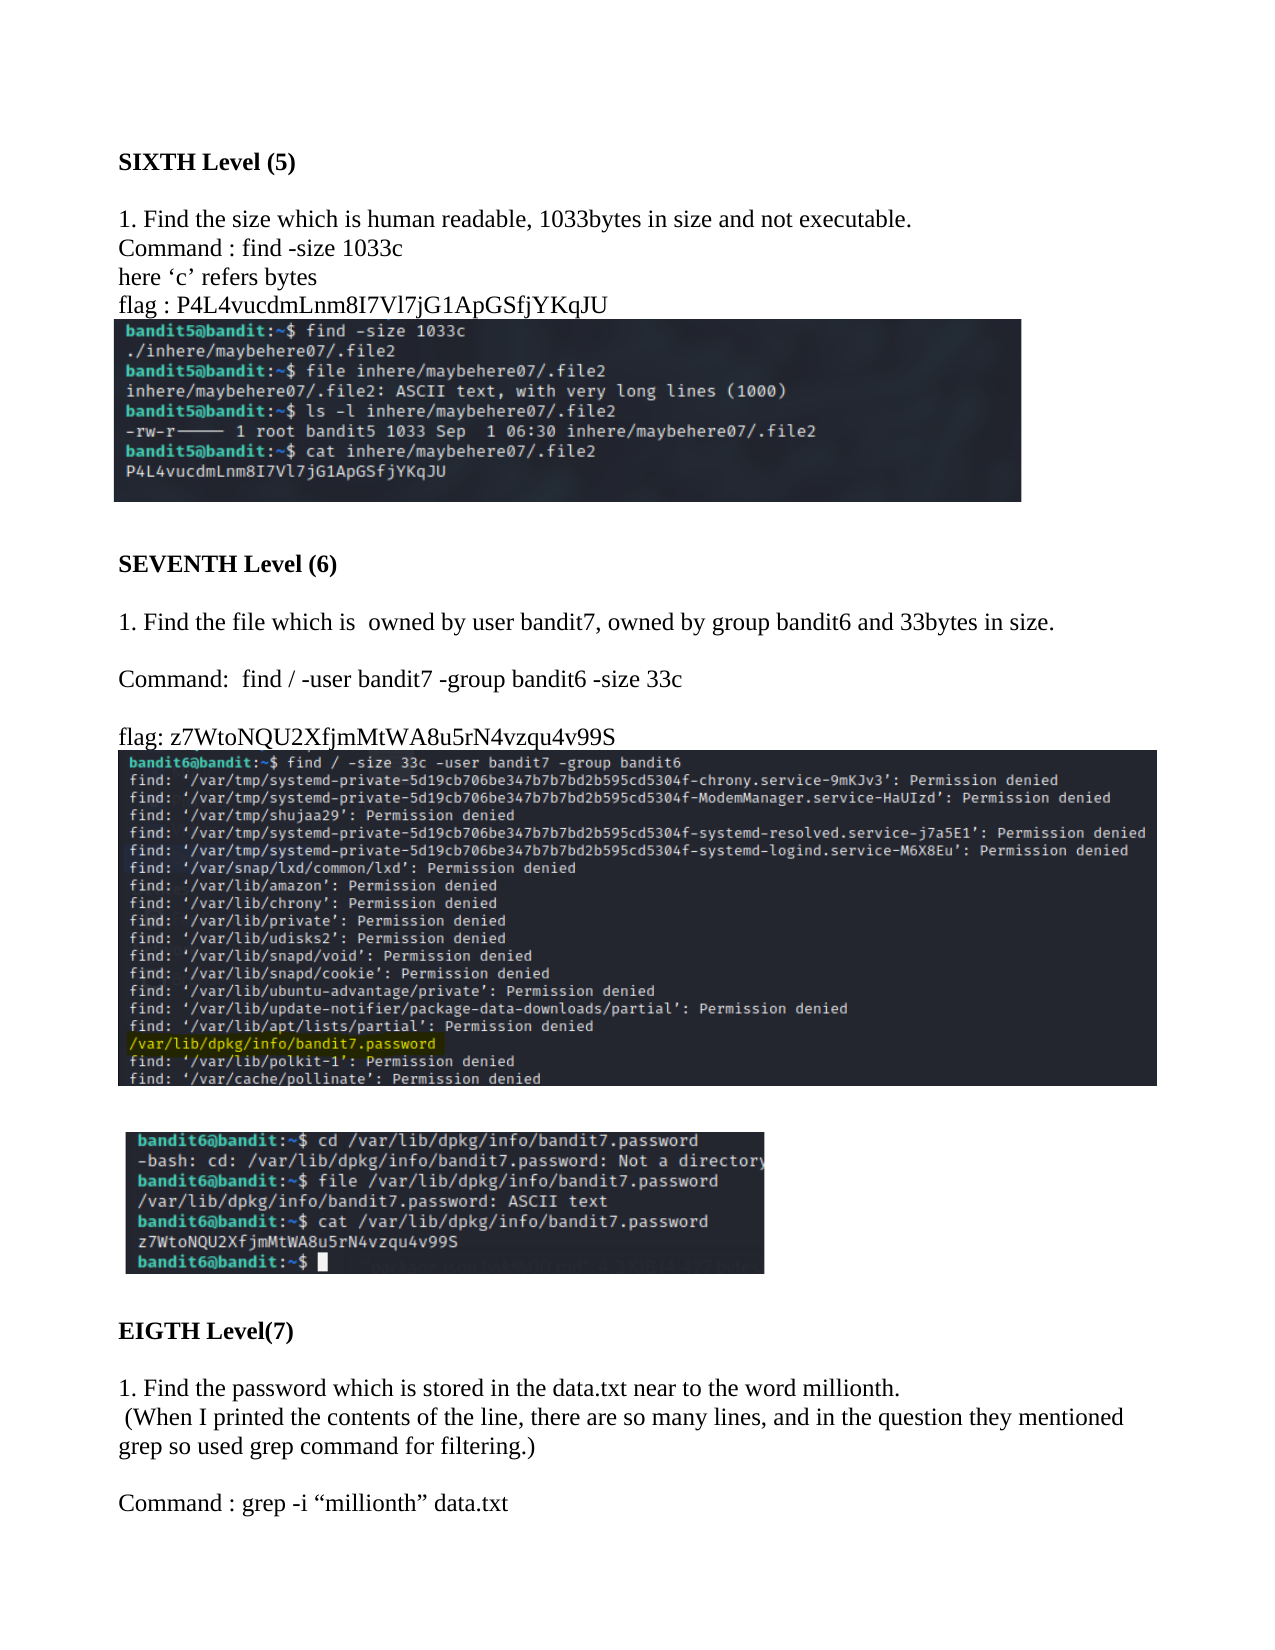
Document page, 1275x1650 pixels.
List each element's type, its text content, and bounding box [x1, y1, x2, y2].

picture [125, 1132, 765, 1274]
text 1. Find the password which is stored in the data.txt near to the word millionth. [118, 1373, 1157, 1402]
text SEVENTH Level (6) [118, 549, 1157, 578]
picture [113, 319, 1022, 502]
text (When I printed the contents of the line, there are so many lines, and in the question they mentioned grep so used grep command for filtering.) [118, 1402, 1157, 1459]
text here ‘c’ refers bytes [118, 262, 1157, 291]
text Command : grep -i “millionth” data.txt [118, 1488, 1157, 1517]
text 1. Find the file which is owned by user bandit7, owned by group bandit6 and 33bytes in size. [118, 607, 1157, 636]
text flag : P4L4vucdmLnm8I7Vl7jG1ApGSfjYKqJU [118, 291, 1157, 319]
text 1. Find the size which is human readable, 1033bytes in size and not executable. [118, 204, 1157, 233]
text Command: find / -user bandit7 -group bandit6 -size 33c [118, 664, 1157, 693]
text flag: z7WtoNQU2XfjmMtWA8u5rN4vzqu4v99S [118, 722, 1157, 750]
text EIGTH Level(7) [118, 1316, 1157, 1344]
picture [118, 750, 1157, 1086]
text Command : find -size 1033c [118, 233, 1157, 262]
text SIXTH Level (5) [118, 147, 1157, 176]
